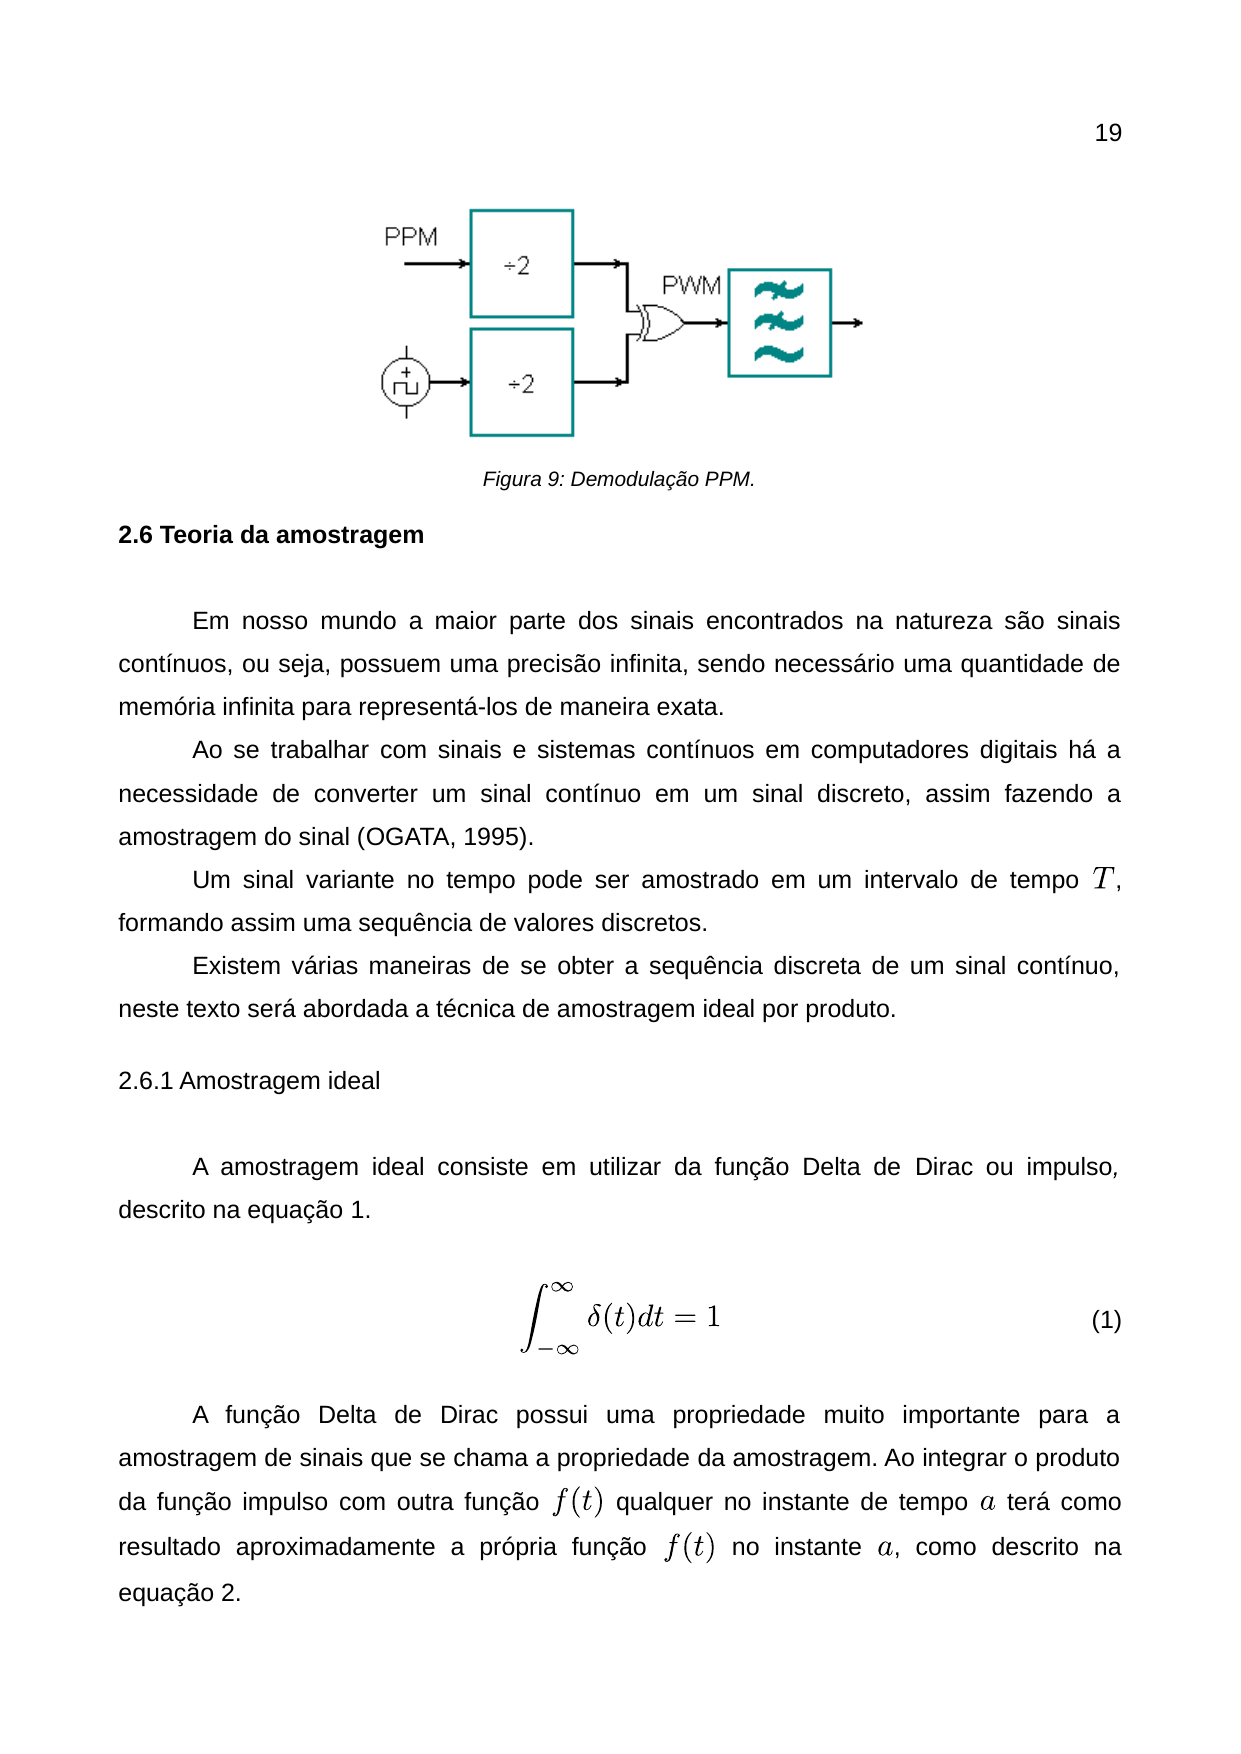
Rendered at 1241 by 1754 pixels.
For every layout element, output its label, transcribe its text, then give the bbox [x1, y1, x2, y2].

text Um sinal variante no tempo pode ser amostrado em um intervalo de tempo , formando assim uma sequência de valores discretos. [118, 865, 1122, 937]
subtitle 2.6.1 Amostragem ideal [118, 1066, 1122, 1095]
text Existem várias maneiras de se obter a sequência discreta de um sinal contínuo, neste texto será abordada a técnica de amostragem ideal por produto. [118, 951, 1122, 1023]
text A amostragem ideal consiste em utilizar da função Delta de Dirac ou impulso, descrito na equação 1. [118, 1152, 1122, 1224]
text [118, 1282, 518, 1357]
picture [356, 188, 884, 463]
text Figura 9: Demodulação PPM. [357, 463, 883, 491]
text A função Delta de Dirac possui uma propriedade muito importante para a amostragem de sinais que se chama a propriedade da amostragem. Ao integrar o produto da função impulso com outra função qualquer no instante de tempo terá como resultado aproximadamente a própria função no instante , como descrito na equação 2. [118, 1400, 1122, 1606]
text Ao se trabalhar com sinais e sistemas contínuos em computadores digitais há a necessidade de converter um sinal contínuo em um sinal discreto, assim fazendo a amostragem do sinal (OGATA, 1995). [118, 736, 1122, 851]
text Em nosso mundo a maior parte dos sinais encontrados na natureza são sinais contínuos, ou seja, possuem uma precisão infinita, sendo necessário uma quantidade de memória infinita para representá-los de maneira exata. [118, 606, 1122, 721]
text (1) [722, 1282, 1122, 1357]
subtitle 2.6 Teoria da amostragem [118, 520, 1122, 549]
